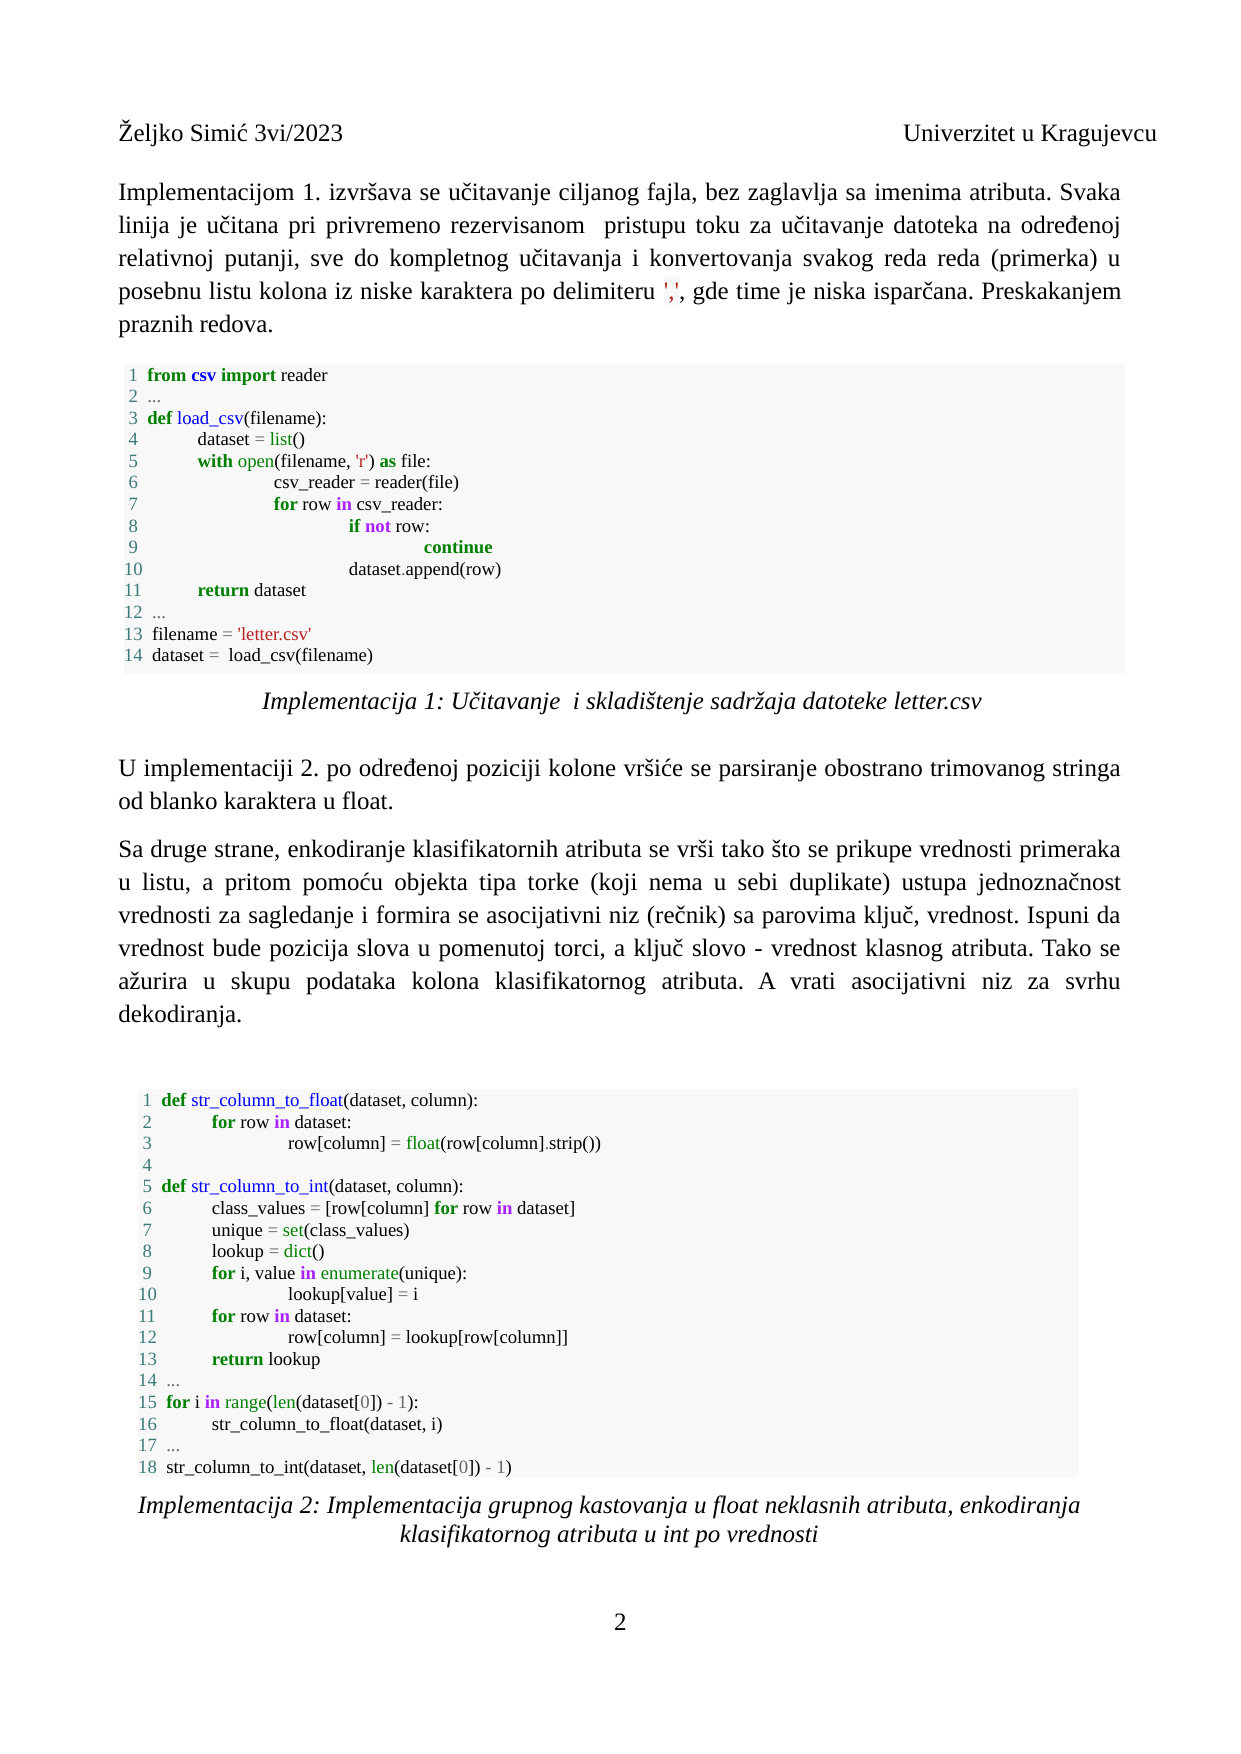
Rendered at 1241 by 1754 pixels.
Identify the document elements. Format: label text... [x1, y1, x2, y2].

text Implementacija 1: Učitavanje i skladištenje sadržaja datoteke letter.csv [118, 367, 1125, 715]
text Implementacija 2: Implementacija grupnog kastovanja u float neklasnih atributa, enkodiranja klasifikatornog atributa u int po vrednosti [121, 1094, 1097, 1547]
text [118, 355, 1125, 367]
text Implementacijom 1. izvršava se učitavanje ciljanog fajla, bez zaglavlja sa imenima atributa. Svaka linija je učitana pri privremeno rezervisanom pristupu toku za učitavanje datoteka na određenoj relativnoj putanji, sve do kompletnog učitavanja i konvertovanja svakog reda reda (primerka) u posebnu listu kolona iz niske karaktera po delimiteru ',', gde time je niska isparčana. Preskakanjem praznih redova. [118, 177, 1122, 338]
text Sa druge strane, enkodiranje klasifikatornih atributa se vrši tako što se prikupe vrednosti primeraka u listu, a pritom pomoću objekta tipa torke (koji nema u sebi duplikate) ustupa jednoznačnost vrednosti za sagledanje i formira se asocijativni niz (rečnik) sa parovima ključ, vrednost. Ispuni da vrednost bude pozicija slova u pomenutoj torci, a ključ slovo - vrednost klasnog atributa. Tako se ažurira u skupu podataka kolona klasifikatornog atributa. A vrati asocijativni niz za svrhu dekodiranja. [118, 834, 1122, 1028]
text U implementaciji 2. po određenoj poziciji kolone vršiće se parsiranje obostrano trimovanog stringa od blanko karaktera u float. [118, 715, 1122, 815]
